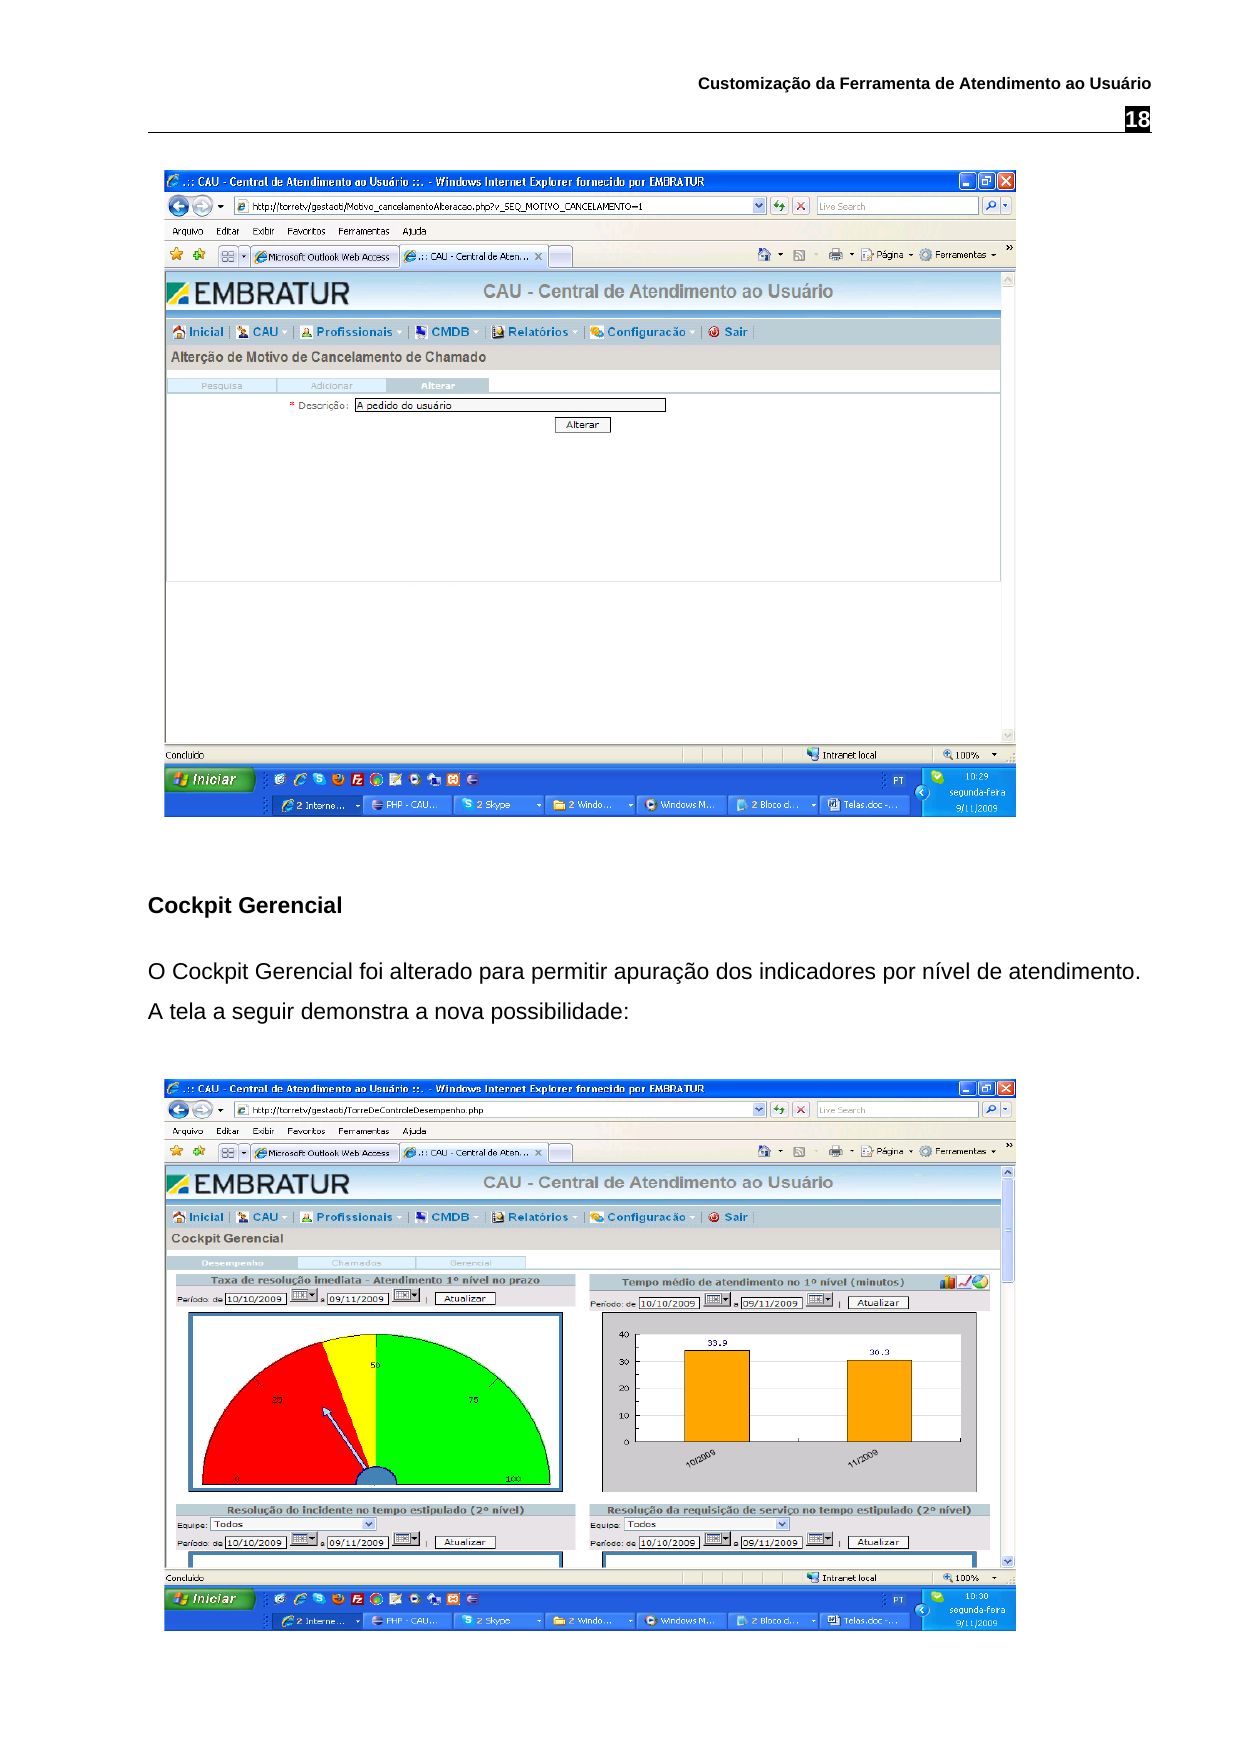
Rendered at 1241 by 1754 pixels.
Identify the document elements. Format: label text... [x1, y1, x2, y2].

text O Cockpit Gerencial foi alterado para permitir apuração dos indicadores por nível de atendimento. A tela a seguir demonstra a nova possibilidade: [148, 919, 1152, 1024]
picture [164, 1079, 1016, 1631]
subtitle Cockpit Gerencial [148, 892, 1152, 919]
picture [164, 170, 1016, 817]
